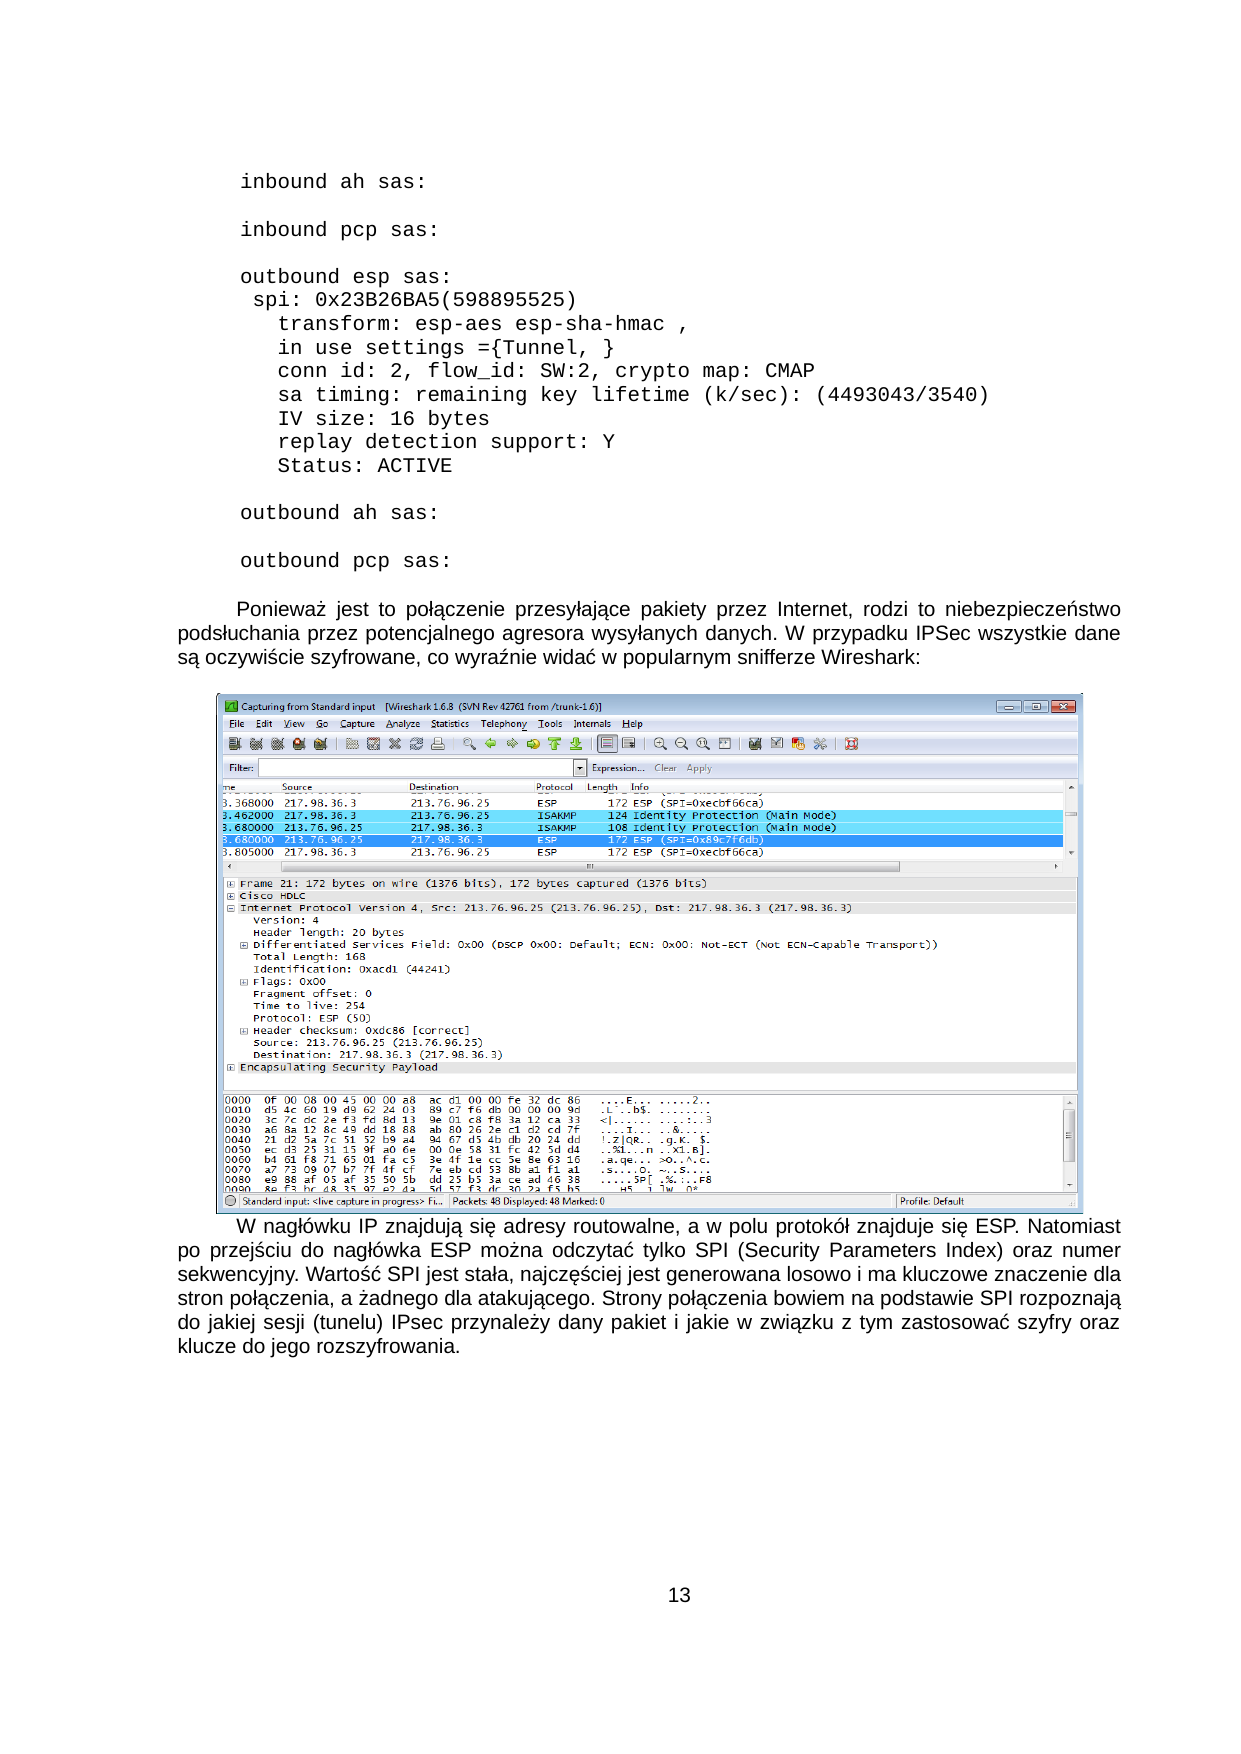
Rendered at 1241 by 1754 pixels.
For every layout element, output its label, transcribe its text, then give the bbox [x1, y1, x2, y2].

text replay detection support: Y [177, 431, 1122, 455]
text transform: esp-aes esp-sha-hmac , [177, 313, 1122, 337]
text in use settings ={Tunnel, } [177, 337, 1122, 360]
text Status: ACTIVE [177, 455, 1122, 479]
text Ponieważ jest to połączenie przesyłające pakiety przez Internet, rodzi to niebezpieczeństwo podsłuchania przez potencjalnego agresora wysyłanych danych. W przypadku IPSec wszystkie dane są oczywiście szyfrowane, co wyraźnie widać w popularnym snifferze Wireshark: [177, 597, 1122, 669]
text IV size: 16 bytes [177, 408, 1122, 431]
text inbound ah sas: [177, 171, 1122, 195]
text conn id: 2, flow_id: SW:2, crypto map: CMAP [177, 360, 1122, 384]
text outbound ah sas: [177, 502, 1122, 526]
picture [216, 693, 1084, 1214]
text W nagłówku IP znajdują się adresy routowalne, a w polu protokół znajduje się ESP. Natomiast po przejściu do nagłówka ESP można odczytać tylko SPI (Security Parameters Index) oraz numer sekwencyjny. Wartość SPI jest stała, najczęściej jest generowana losowo i ma kluczowe znaczenie dla stron połączenia, a żadnego dla atakującego. Strony połączenia bowiem na podstawie SPI rozpoznają do jakiej sesji (tunelu) IPsec przynależy dany pakiet i jakie w związku z tym zastosować szyfry oraz klucze do jego rozszyfrowania. [177, 1176, 1122, 1358]
text outbound pcp sas: [177, 549, 1122, 573]
text outbound esp sas: [177, 266, 1122, 289]
text sa timing: remaining key lifetime (k/sec): (4493043/3540) [177, 384, 1122, 408]
text spi: 0x23B26BA5(598895525) [177, 289, 1122, 313]
text inbound pcp sas: [177, 218, 1122, 242]
